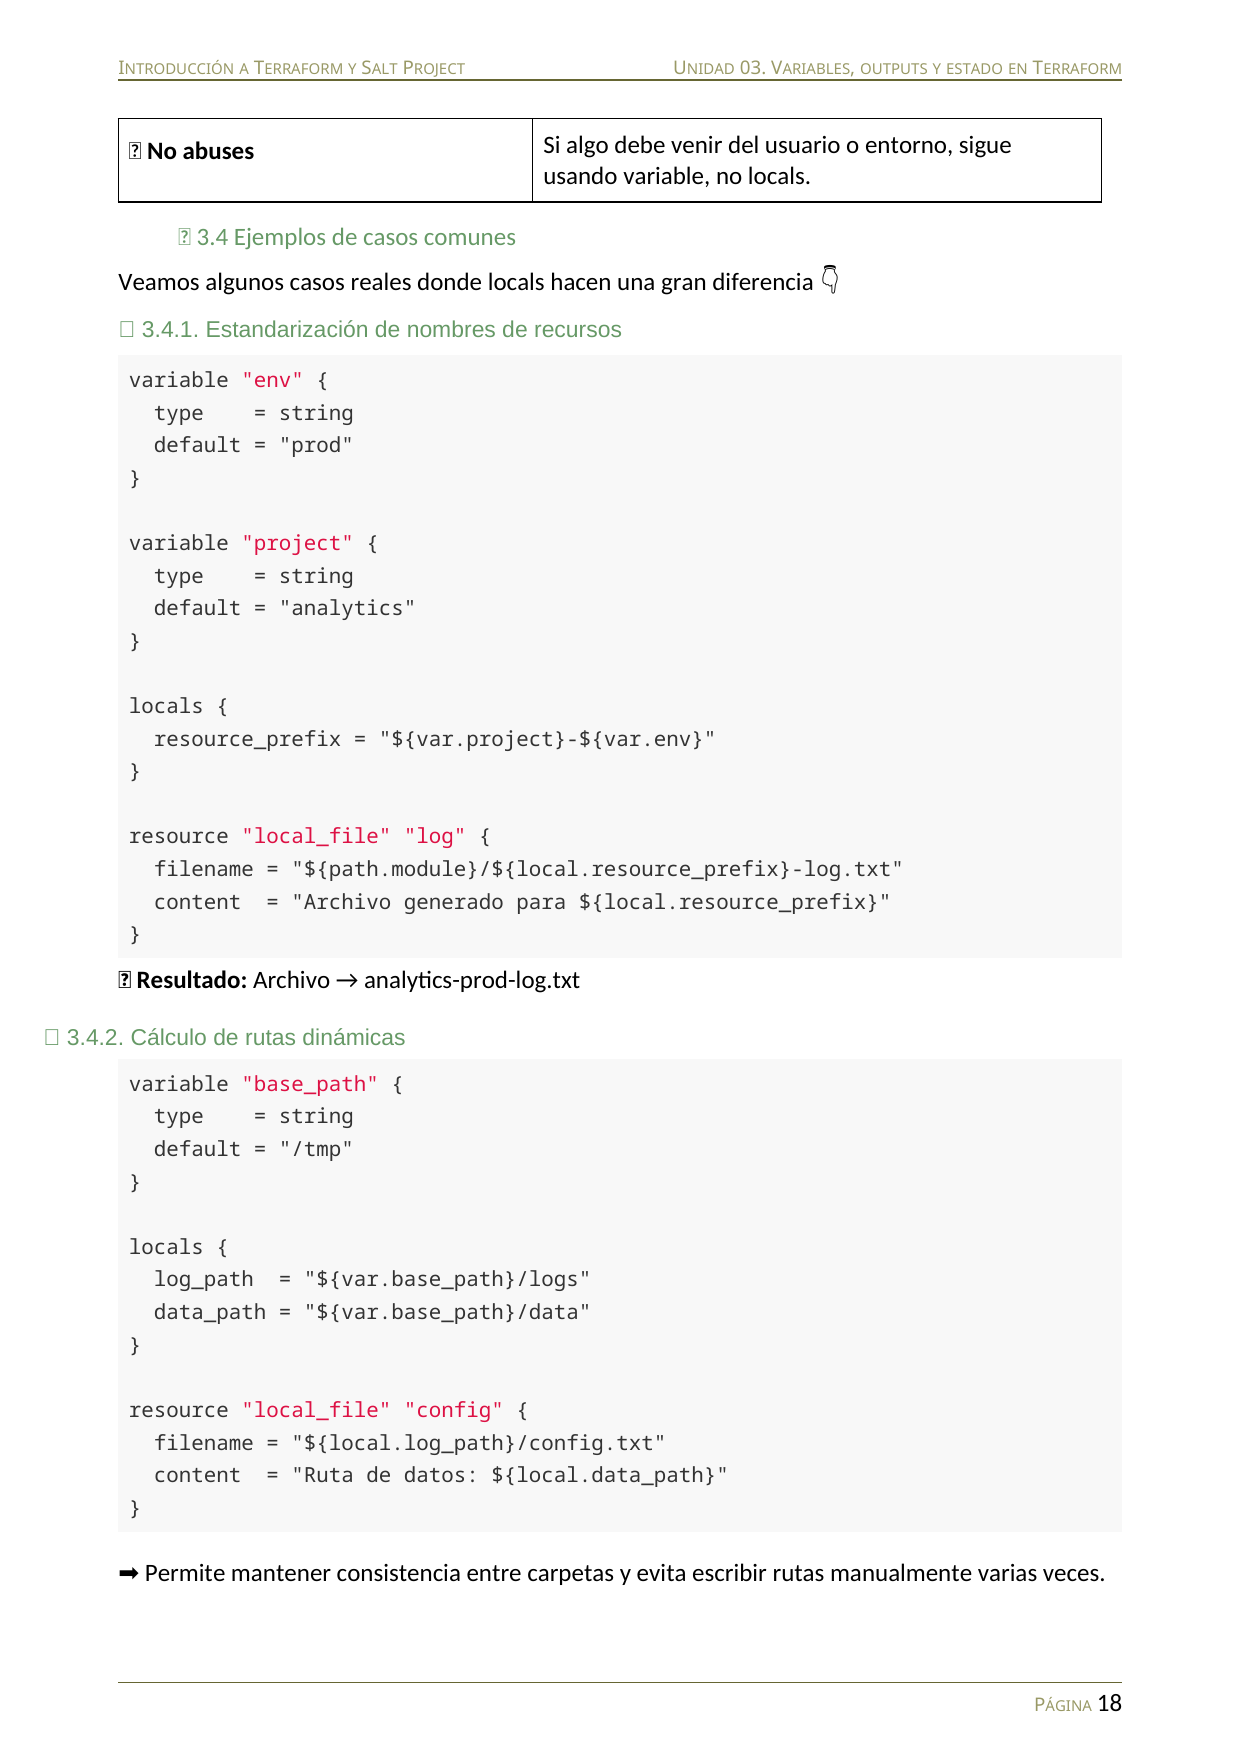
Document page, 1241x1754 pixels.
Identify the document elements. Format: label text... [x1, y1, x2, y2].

subtitle 📂 3.4.2. Cálculo de rutas dinámicas [43, 1024, 1122, 1050]
table_cell 🚫 No abuses [119, 119, 532, 201]
text Veamos algunos casos reales donde locals hacen una gran diferencia 👇 [118, 267, 1122, 297]
subtitle 🧩 3.4 Ejemplos de casos comunes [178, 221, 1122, 252]
table_header variable "base_path" { type = string default = "/tmp" } locals { log_path = "${var.base_path}/logs" data_path = "${var.base_path}/data" } resource "local_file" "config" { filename = "${local.log_path}/config.txt" content = "Ruta de datos: ${local.data_path}" } [118, 1059, 1122, 1532]
subtitle 📛 3.4.1. Estandarización de nombres de recursos [118, 316, 1122, 342]
text 📄 Resultado: Archivo → analytics-prod-log.txt [118, 964, 1122, 995]
table_cell Si algo debe venir del usuario o entorno, sigue usando variable, no locals. [533, 119, 1101, 201]
table_header variable "env" { type = string default = "prod" } variable "project" { type = string default = "analytics" } locals { resource_prefix = "${var.project}-${var.env}" } resource "local_file" "log" { filename = "${path.module}/${local.resource_prefix}-log.txt" content = "Archivo generado para ${local.resource_prefix}" } [118, 355, 1122, 958]
text ➡️ Permite mantener consistencia entre carpetas y evita escribir rutas manualmente varias veces. [118, 1557, 1122, 1587]
